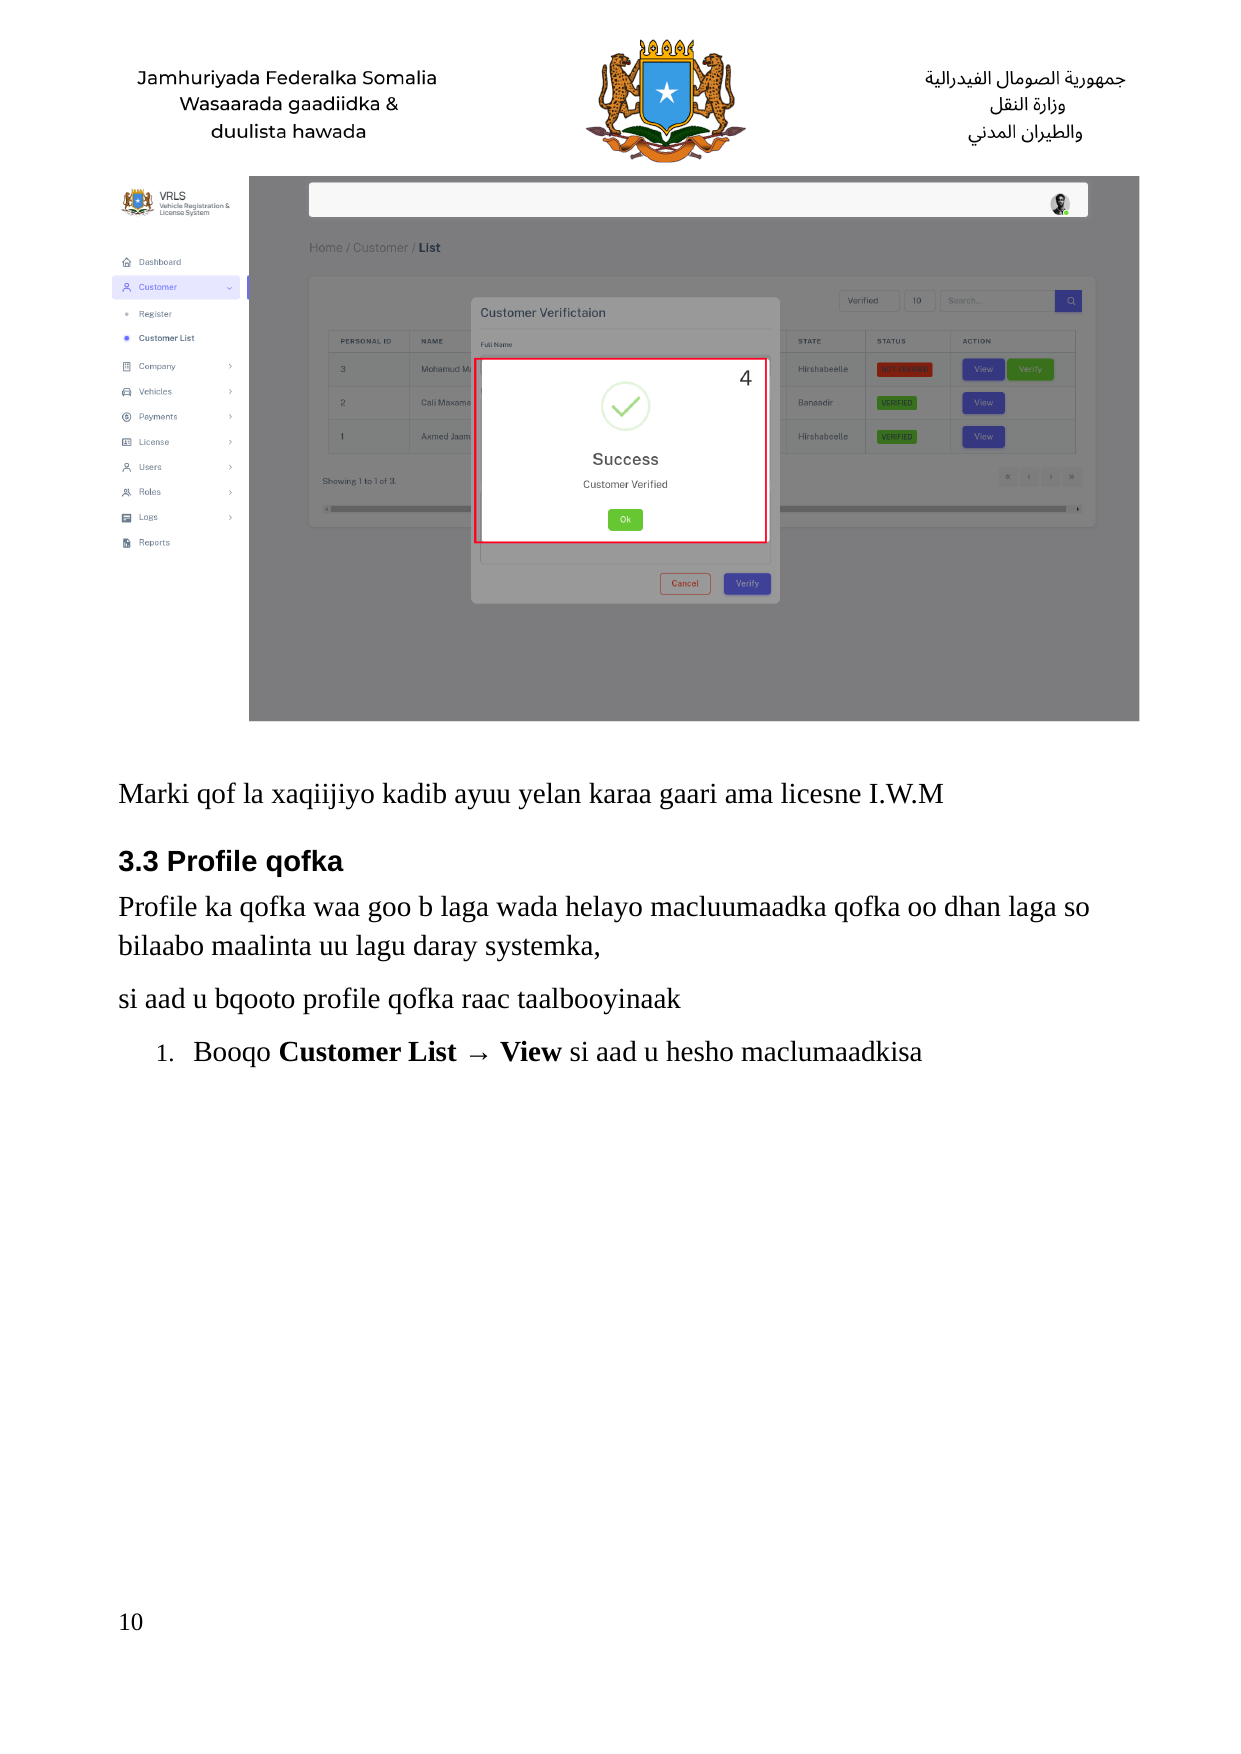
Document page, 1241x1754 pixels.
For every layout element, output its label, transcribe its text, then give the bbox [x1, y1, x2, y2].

picture [100, 19, 1157, 724]
text Marki qof la xaqiijiyo kadib ayuu yelan karaa gaari ama licesne I.W.M [118, 776, 1122, 809]
text Profile ka qofka waa goo b laga wada helayo macluumaadka qofka oo dhan laga so bilaabo maalinta uu lagu daray systemka, [118, 889, 1122, 962]
list Booqo Customer List → View si aad u hesho maclumaadkisa [156, 1034, 1122, 1068]
text si aad u bqooto profile qofka raac taalbooyinaak [118, 981, 1122, 1015]
subtitle 3.3 Profile qofka [118, 843, 1122, 877]
